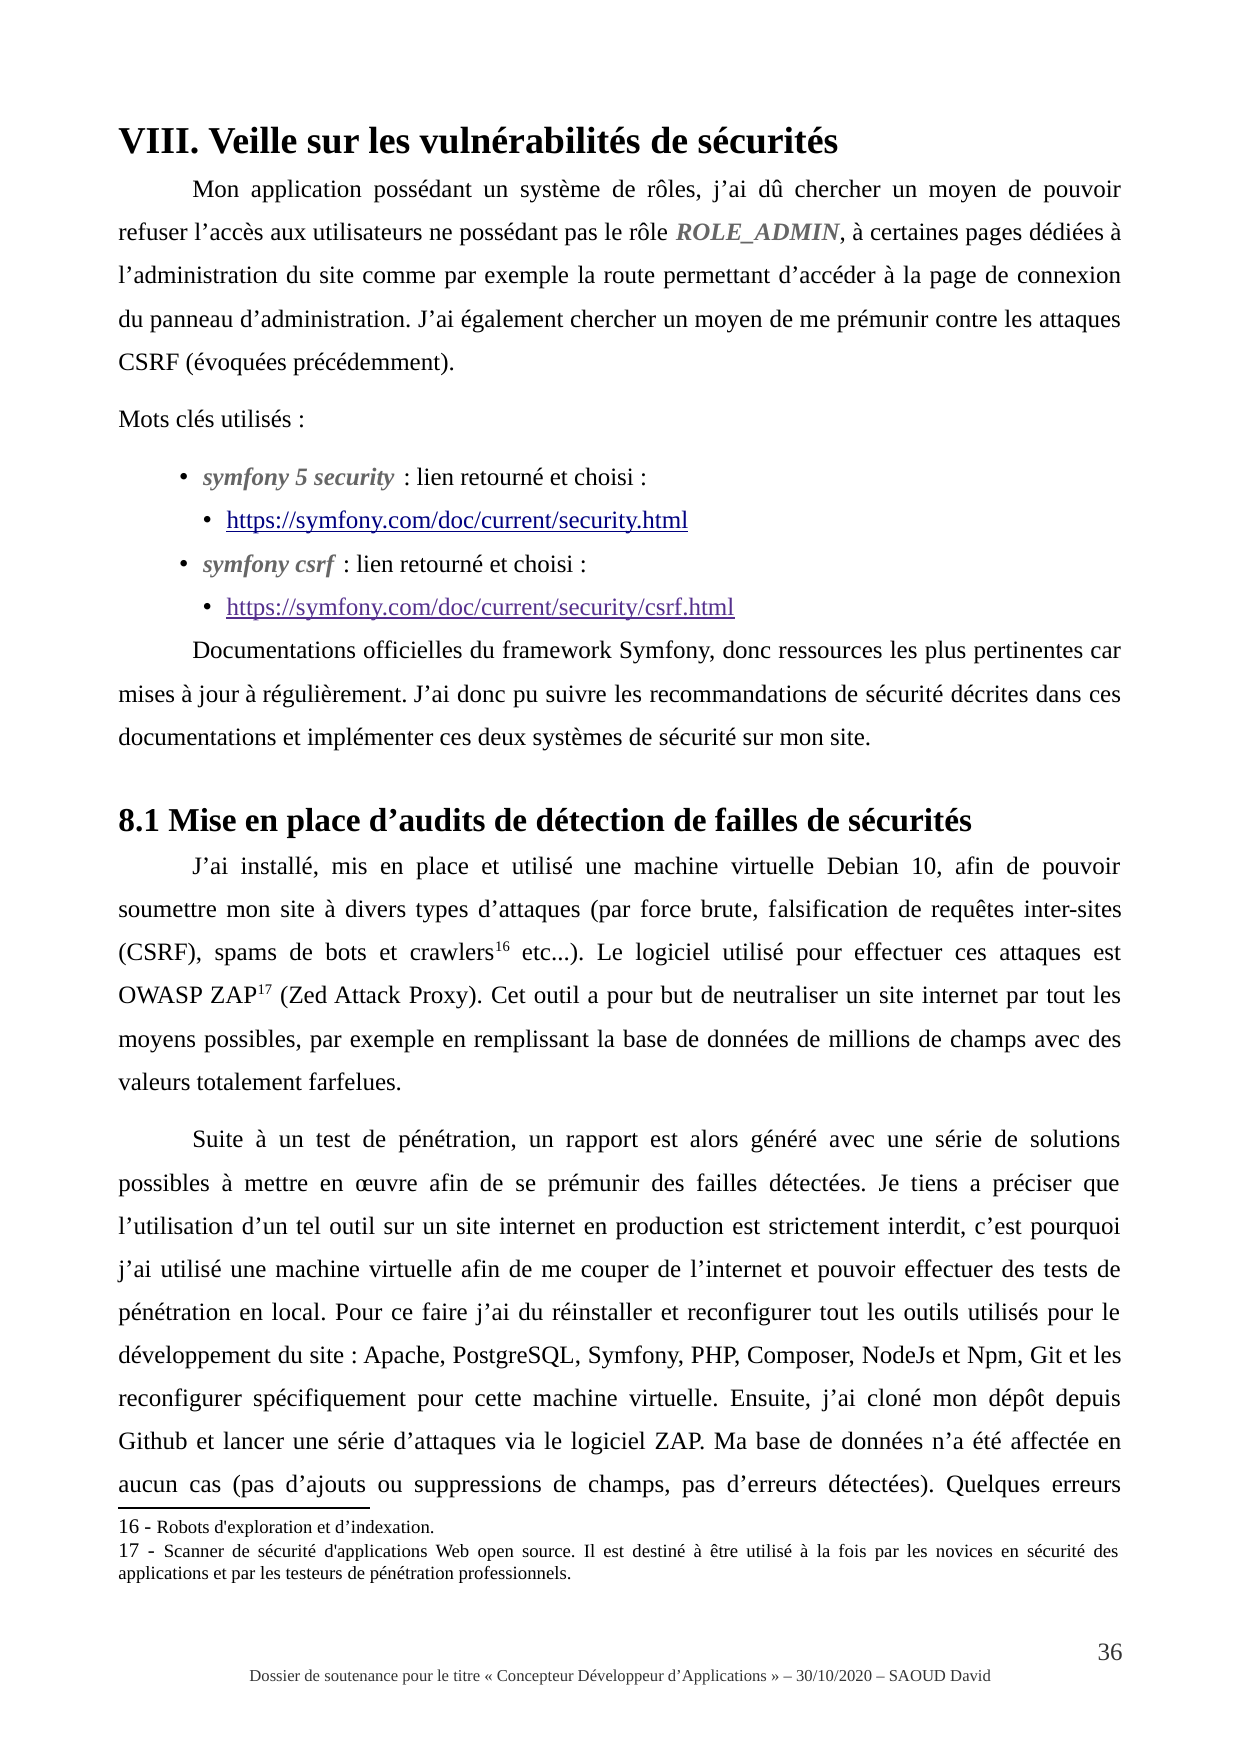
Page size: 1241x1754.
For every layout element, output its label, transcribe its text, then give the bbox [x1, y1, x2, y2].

list https://symfony.com/doc/current/security.html [203, 506, 1122, 534]
text - Scanner de sécurité d'applications Web open source. Il est destiné à être utilisé à la fois par les novices en sécurité des applications et par les testeurs de pénétration professionnels. [118, 1538, 1122, 1584]
list symfony 5 security : lien retourné et choisi : [179, 462, 1122, 491]
subtitle VIII. Veille sur les vulnérabilités de sécurités [118, 118, 1122, 162]
list https://symfony.com/doc/current/security/csrf.html [203, 592, 1122, 621]
text Suite à un test de pénétration, un rapport est alors généré avec une série de solutions possibles à mettre en œuvre afin de se prémunir des failles détectées. Je tiens a préciser que l’utilisation d’un tel outil sur un site internet en production est strictement interdit, c’est pourquoi j’ai utilisé une machine virtuelle afin de me couper de l’internet et pouvoir effectuer des tests de pénétration en local. Pour ce faire j’ai du réinstaller et reconfigurer tout les outils utilisés pour le développement du site : Apache, PostgreSQL, Symfony, PHP, Composer, NodeJs et Npm, Git et les reconfigurer spécifiquement pour cette machine virtuelle. Ensuite, j’ai cloné mon dépôt depuis Github et lancer une série d’attaques via le logiciel ZAP. Ma base de données n’a été affectée en aucun cas (pas d’ajouts ou suppressions de champs, pas d’erreurs détectées). Quelques erreurs [118, 1124, 1122, 1498]
list symfony csrf : lien retourné et choisi : [179, 549, 1122, 578]
subtitle 8.1 Mise en place d’audits de détection de failles de sécurités [118, 800, 1122, 839]
text Documentations officielles du framework Symfony, donc ressources les plus pertinentes car mises à jour à régulièrement. J’ai donc pu suivre les recommandations de sécurité décrites dans ces documentations et implémenter ces deux systèmes de sécurité sur mon site. [118, 636, 1122, 751]
text Mots clés utilisés : [118, 404, 1122, 433]
text - Robots d'exploration et d’indexation. [118, 1514, 1122, 1538]
text Mon application possédant un système de rôles, j’ai dû chercher un moyen de pouvoir refuser l’accès aux utilisateurs ne possédant pas le rôle ROLE_ADMIN, à certaines pages dédiées à l’administration du site comme par exemple la route permettant d’accéder à la page de connexion du panneau d’administration. J’ai également chercher un moyen de me prémunir contre les attaques CSRF (évoquées précédemment). [118, 174, 1122, 376]
text J’ai installé, mis en place et utilisé une machine virtuelle Debian 10, afin de pouvoir soumettre mon site à divers types d’attaques (par force brute, falsification de requêtes inter-sites (CSRF), spams de bots et crawlers etc...). Le logiciel utilisé pour effectuer ces attaques est OWASP ZAP (Zed Attack Proxy). Cet outil a pour but de neutraliser un site internet par tout les moyens possibles, par exemple en remplissant la base de données de millions de champs avec des valeurs totalement farfelues. [118, 851, 1122, 1096]
